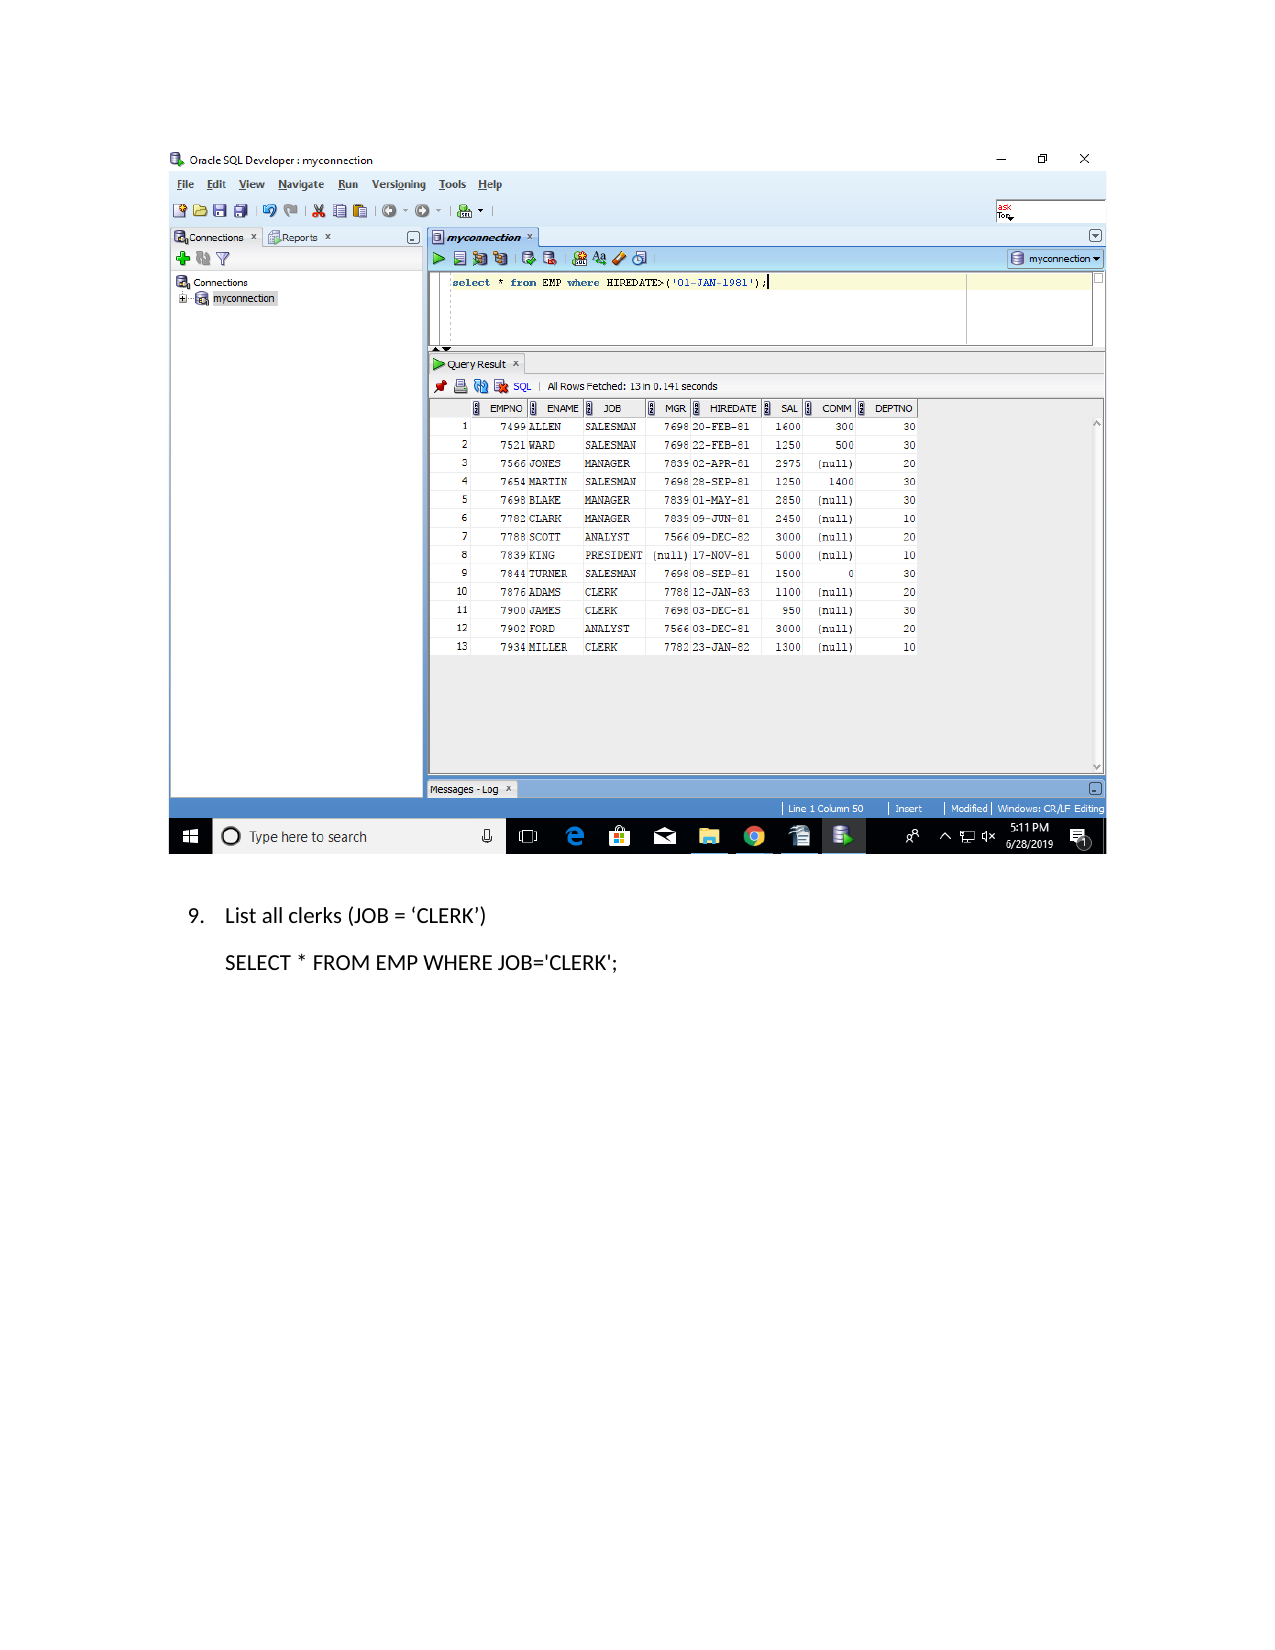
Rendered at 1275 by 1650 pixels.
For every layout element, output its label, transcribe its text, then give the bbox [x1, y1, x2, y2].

list List all clerks (JOB = ‘CLERK’) [187, 902, 1125, 929]
picture [168, 150, 1107, 854]
list SELECT * FROM EMP WHERE JOB='CLERK'; [187, 948, 1125, 976]
